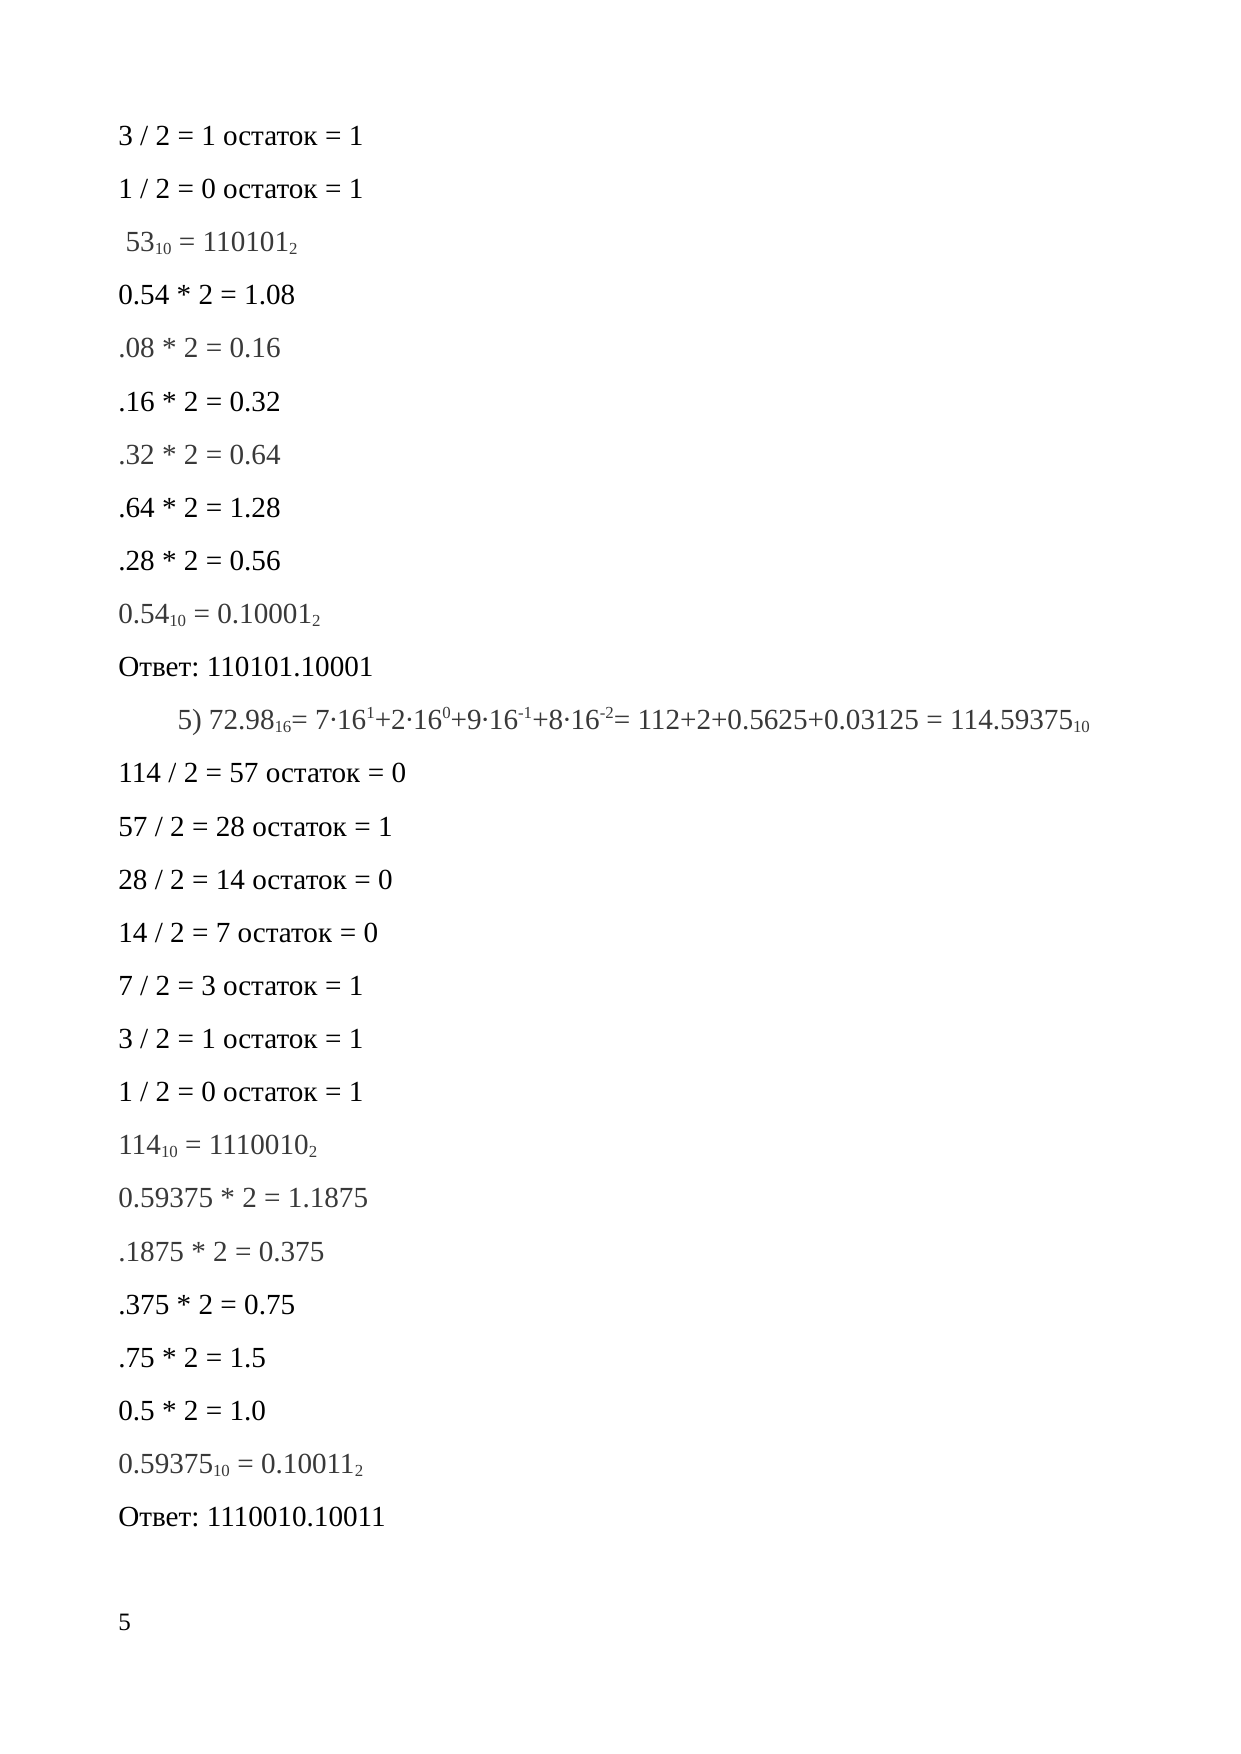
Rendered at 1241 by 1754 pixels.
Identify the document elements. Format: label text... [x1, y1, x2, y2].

text 5310 = 1101012 [118, 224, 1122, 258]
text 5) 72.9816= 7∙161+2∙160+9∙16-1+8∙16-2= 112+2+0.5625+0.03125 = 114.5937510 [118, 702, 1122, 736]
text 28 / 2 = 14 остаток = 0 [118, 862, 1122, 895]
text 3 / 2 = 1 остаток = 1 [118, 1021, 1122, 1055]
text .28 * 2 = 0.56 [118, 543, 1122, 577]
text .375 * 2 = 0.75 [118, 1287, 1122, 1320]
text Ответ: 110101.10001 [118, 649, 1122, 683]
text 1 / 2 = 0 остаток = 1 [118, 171, 1122, 205]
text 11410 = 11100102 [118, 1127, 1122, 1161]
text 3 / 2 = 1 остаток = 1 [118, 118, 1122, 152]
text .1875 * 2 = 0.375 [118, 1234, 1122, 1267]
text 0.5410 = 0.100012 [118, 596, 1122, 630]
text 14 / 2 = 7 остаток = 0 [118, 915, 1122, 948]
text 57 / 2 = 28 остаток = 1 [118, 809, 1122, 842]
text Ответ: 1110010.10011 [118, 1499, 1122, 1533]
text .75 * 2 = 1.5 [118, 1340, 1122, 1373]
text .16 * 2 = 0.32 [118, 384, 1122, 417]
text 114 / 2 = 57 остаток = 0 [118, 756, 1122, 789]
text .32 * 2 = 0.64 [118, 437, 1122, 470]
text 1 / 2 = 0 остаток = 1 [118, 1074, 1122, 1108]
text 7 / 2 = 3 остаток = 1 [118, 968, 1122, 1002]
text .64 * 2 = 1.28 [118, 490, 1122, 523]
text 0.5 * 2 = 1.0 [118, 1393, 1122, 1427]
text 0.59375 * 2 = 1.1875 [118, 1181, 1122, 1214]
text .08 * 2 = 0.16 [118, 331, 1122, 364]
text 0.5937510 = 0.100112 [118, 1446, 1122, 1480]
text 0.54 * 2 = 1.08 [118, 277, 1122, 311]
